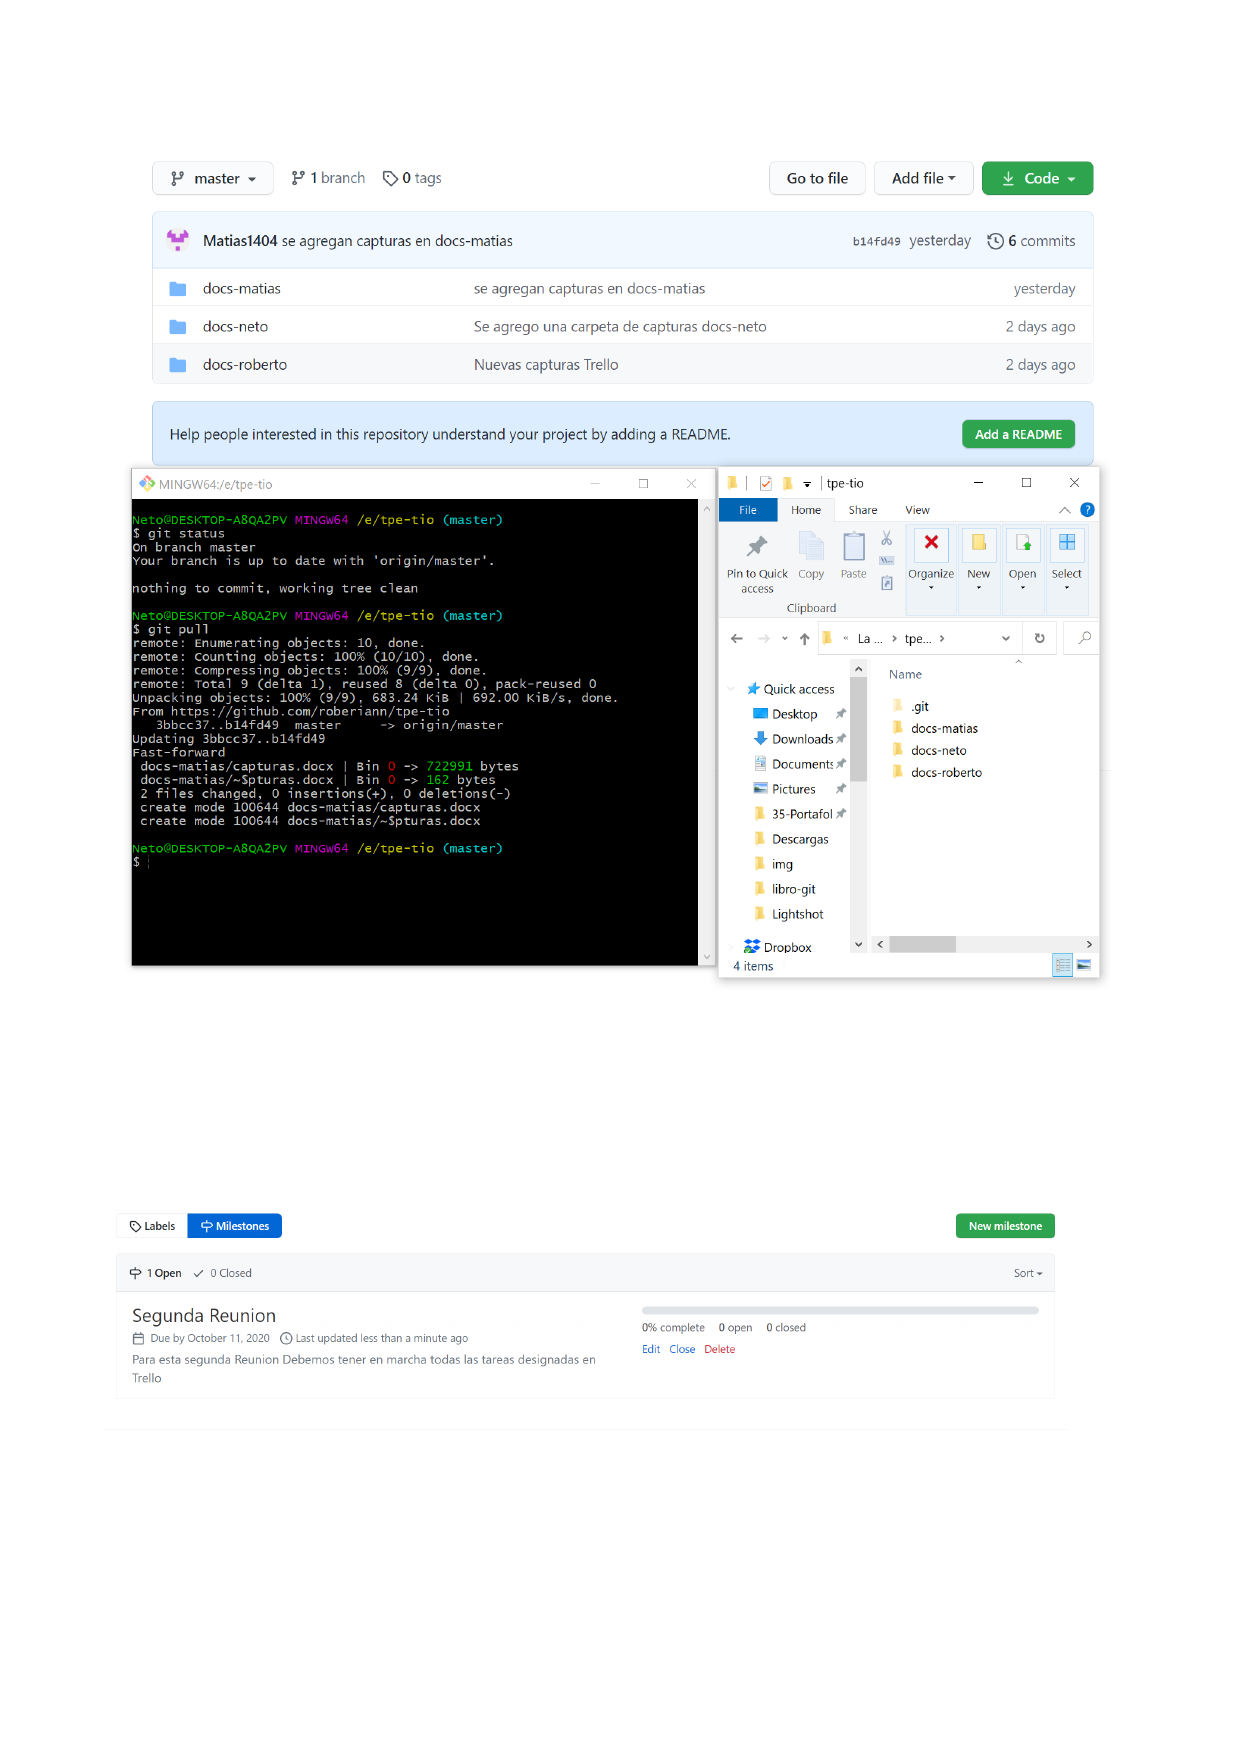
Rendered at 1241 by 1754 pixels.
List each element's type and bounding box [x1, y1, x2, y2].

picture [107, 135, 1111, 995]
picture [68, 1191, 1073, 1453]
